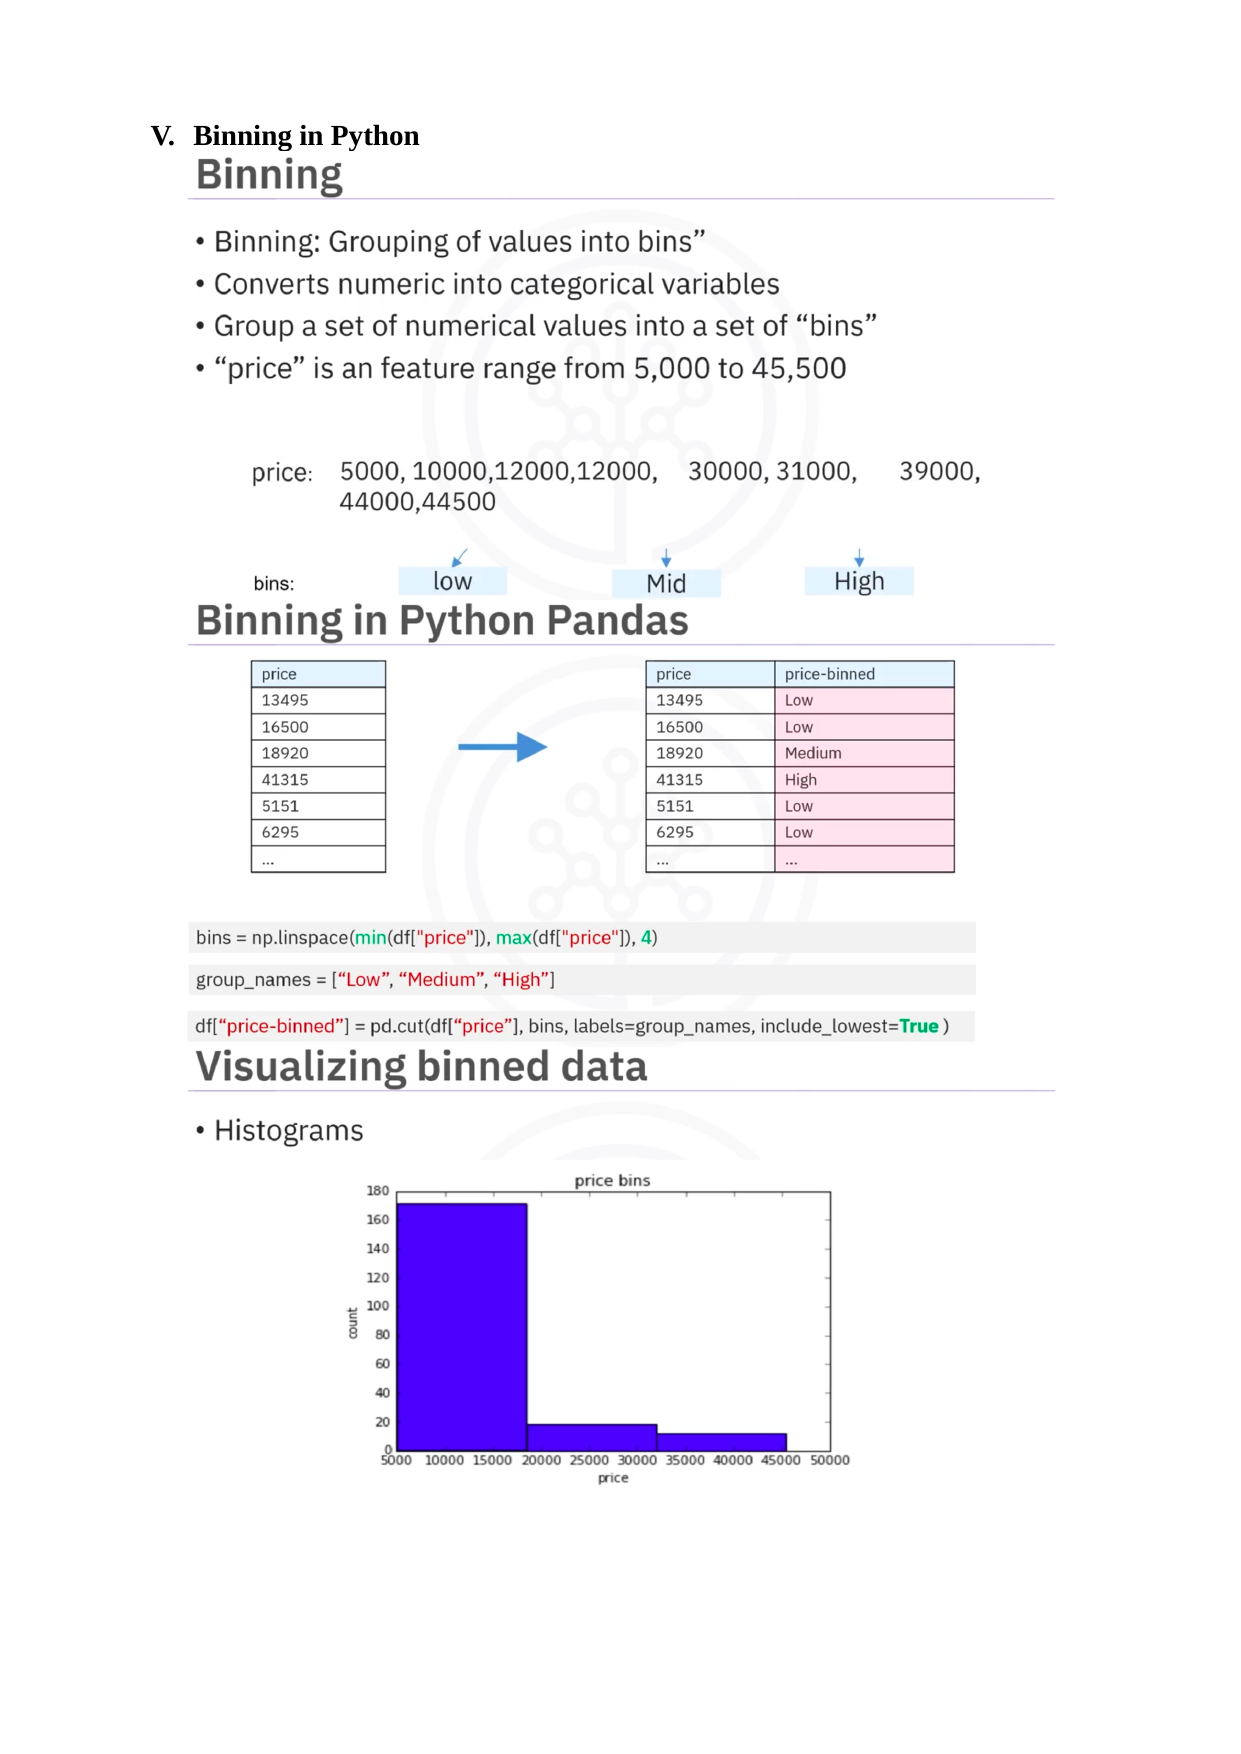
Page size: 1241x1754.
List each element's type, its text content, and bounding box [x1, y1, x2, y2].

list Binning in Python [175, 118, 1122, 151]
picture [118, 151, 1123, 1489]
